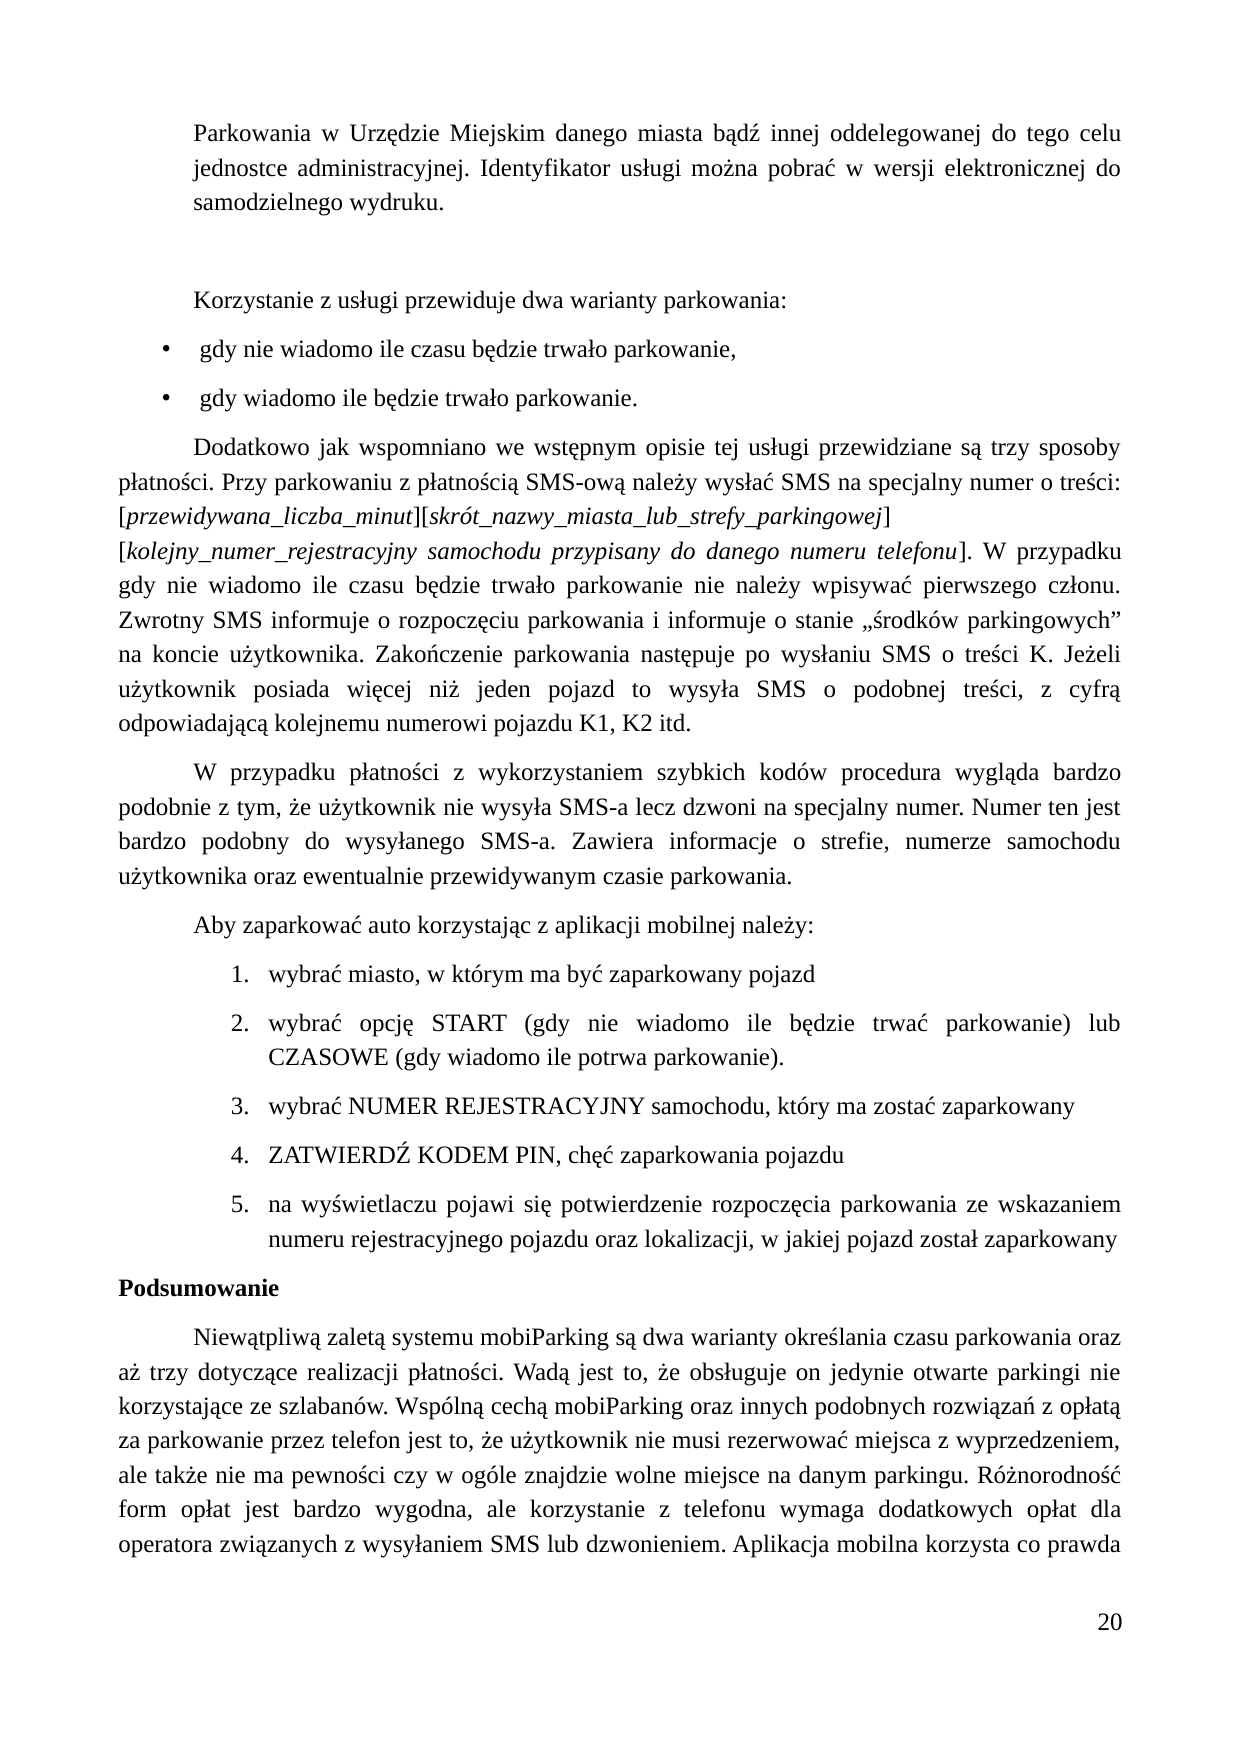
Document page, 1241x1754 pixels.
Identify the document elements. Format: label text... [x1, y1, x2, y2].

text Podsumowanie [118, 1273, 1122, 1302]
list wybrać NUMER REJESTRACYJNY samochodu, który ma zostać zaparkowany [231, 1091, 1122, 1120]
list ZATWIERDŹ KODEM PIN, chęć zaparkowania pojazdu [231, 1141, 1122, 1169]
list gdy wiadomo ile będzie trwało parkowanie. [162, 383, 1122, 412]
list wybrać miasto, w którym ma być zaparkowany pojazd [231, 959, 1122, 988]
list Parkowania w Urzędzie Miejskim danego miasta bądź innej oddelegowanej do tego celu jednostce administracyjnej. Identyfikator usługi można pobrać w wersji elektronicznej do samodzielnego wydruku. [156, 118, 1122, 216]
list na wyświetlaczu pojawi się potwierdzenie rozpoczęcia parkowania ze wskazaniem numeru rejestracyjnego pojazdu oraz lokalizacji, w jakiej pojazd został zaparkowany [231, 1189, 1122, 1253]
text W przypadku płatności z wykorzystaniem szybkich kodów procedura wygląda bardzo podobnie z tym, że użytkownik nie wysyła SMS-a lecz dzwoni na specjalny numer. Numer ten jest bardzo podobny do wysyłanego SMS-a. Zawiera informacje o strefie, numerze samochodu użytkownika oraz ewentualnie przewidywanym czasie parkowania. [118, 757, 1122, 889]
text Niewątpliwą zaletą systemu mobiParking są dwa warianty określania czasu parkowania oraz aż trzy dotyczące realizacji płatności. Wadą jest to, że obsługuje on jedynie otwarte parkingi nie korzystające ze szlabanów. Wspólną cechą mobiParking oraz innych podobnych rozwiązań z opłatą za parkowanie przez telefon jest to, że użytkownik nie musi rezerwować miejsca z wyprzedzeniem, ale także nie ma pewności czy w ogóle znajdzie wolne miejsce na danym parkingu. Różnorodność form opłat jest bardzo wygodna, ale korzystanie z telefonu wymaga dodatkowych opłat dla operatora związanych z wysyłaniem SMS lub dzwonieniem. Aplikacja mobilna korzysta co prawda [118, 1322, 1122, 1558]
text Dodatkowo jak wspomniano we wstępnym opisie tej usługi przewidziane są trzy sposoby płatności. Przy parkowaniu z płatnością SMS-ową należy wysłać SMS na specjalny numer o treści: [przewidywana_liczba_minut][skrót_nazwy_miasta_lub_strefy_parkingowej][kolejny_numer_rejestracyjny samochodu przypisany do danego numeru telefonu]. W przypadku gdy nie wiadomo ile czasu będzie trwało parkowanie nie należy wpisywać pierwszego członu. Zwrotny SMS informuje o rozpoczęciu parkowania i informuje o stanie „środków parkingowych” na koncie użytkownika. Zakończenie parkowania następuje po wysłaniu SMS o treści K. Jeżeli użytkownik posiada więcej niż jeden pojazd to wysyła SMS o podobnej treści, z cyfrą odpowiadającą kolejnemu numerowi pojazdu K1, K2 itd. [118, 432, 1122, 737]
list wybrać opcję START (gdy nie wiadomo ile będzie trwać parkowanie) lub CZASOWE (gdy wiadomo ile potrwa parkowanie). [231, 1008, 1122, 1071]
text Korzystanie z usługi przewiduje dwa warianty parkowania: [118, 285, 1122, 314]
list gdy nie wiadomo ile czasu będzie trwało parkowanie, [162, 334, 1122, 363]
text Aby zaparkować auto korzystając z aplikacji mobilnej należy: [118, 910, 1122, 938]
